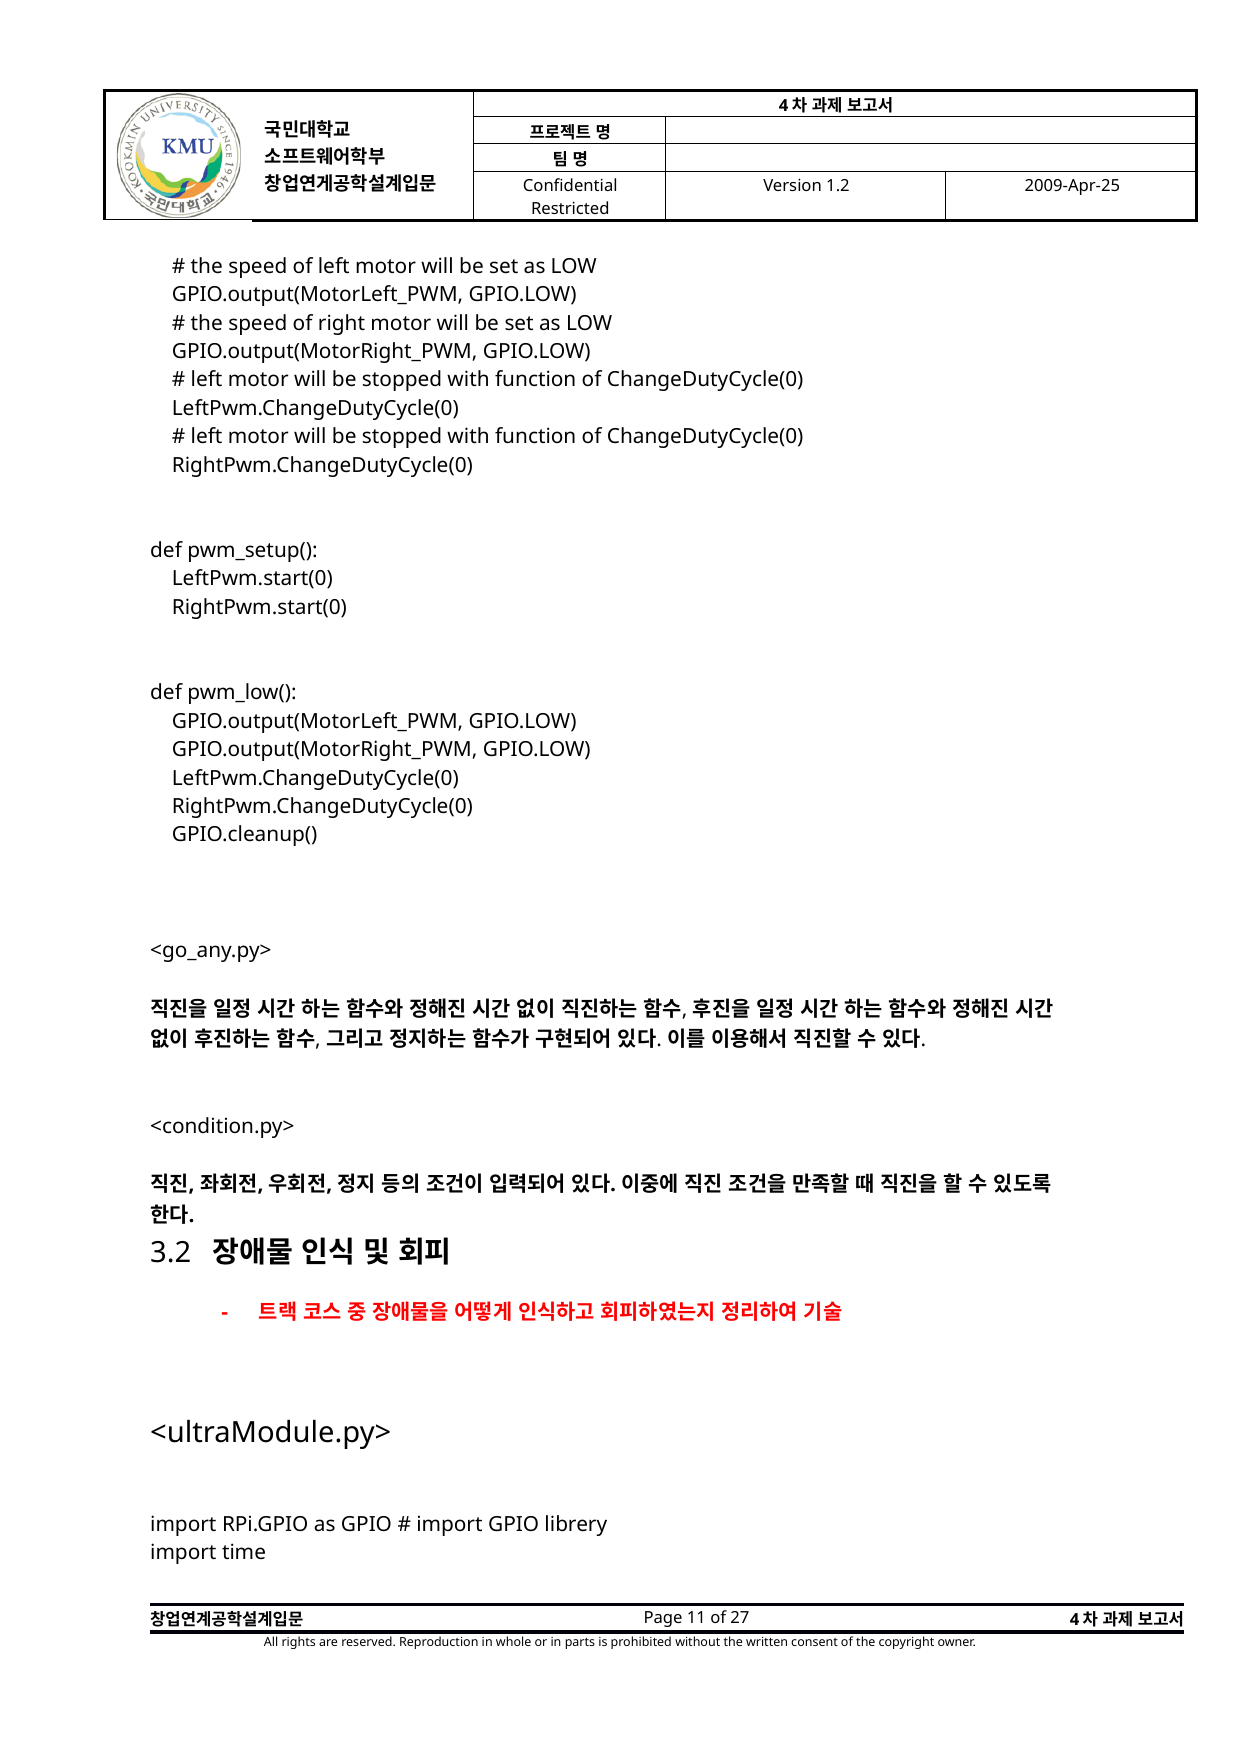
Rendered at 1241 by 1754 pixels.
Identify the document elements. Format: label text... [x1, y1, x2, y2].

subtitle 장애물 인식 및 회피 [150, 1228, 1090, 1271]
text <ultraModule.py> [150, 1411, 1090, 1451]
text GPIO.output(MotorLeft_PWM, GPIO.LOW) [150, 279, 1090, 308]
text LeftPwm.ChangeDutyCycle(0) [150, 763, 1090, 791]
text RightPwm.ChangeDutyCycle(0) [150, 791, 1090, 819]
text import time [150, 1537, 1090, 1566]
text LeftPwm.ChangeDutyCycle(0) [150, 393, 1090, 421]
text GPIO.cleanup() [150, 819, 1090, 848]
text RightPwm.start(0) [150, 592, 1090, 620]
text # left motor will be stopped with function of ChangeDutyCycle(0) [150, 421, 1090, 450]
text LeftPwm.start(0) [150, 563, 1090, 592]
text def pwm_setup(): [150, 535, 1090, 563]
text RightPwm.ChangeDutyCycle(0) [150, 450, 1090, 478]
list 트랙 코스 중 장애물을 어떻게 인식하고 회피하였는지 정리하여 기술 [221, 1296, 1090, 1326]
text 직진을 일정 시간 하는 함수와 정해진 시간 없이 직진하는 함수, 후진을 일정 시간 하는 함수와 정해진 시간 없이 후진하는 함수, 그리고 정지하는 함수가 구현되어 있다. 이를 이용해서 직진할 수 있다. [150, 992, 1090, 1053]
text <go_any.py> [150, 935, 1090, 964]
text # the speed of left motor will be set as LOW [150, 251, 1090, 279]
text GPIO.output(MotorRight_PWM, GPIO.LOW) [150, 336, 1090, 364]
text GPIO.output(MotorLeft_PWM, GPIO.LOW) [150, 706, 1090, 734]
text <condition.py> [150, 1111, 1090, 1139]
text import RPi.GPIO as GPIO # import GPIO librery [150, 1509, 1090, 1537]
text # the speed of right motor will be set as LOW [150, 308, 1090, 336]
text 직진, 좌회전, 우회전, 정지 등의 조건이 입력되어 있다. 이중에 직진 조건을 만족할 때 직진을 할 수 있도록 한다. [150, 1168, 1090, 1228]
text def pwm_low(): [150, 677, 1090, 706]
text GPIO.output(MotorRight_PWM, GPIO.LOW) [150, 734, 1090, 763]
text # left motor will be stopped with function of ChangeDutyCycle(0) [150, 364, 1090, 393]
